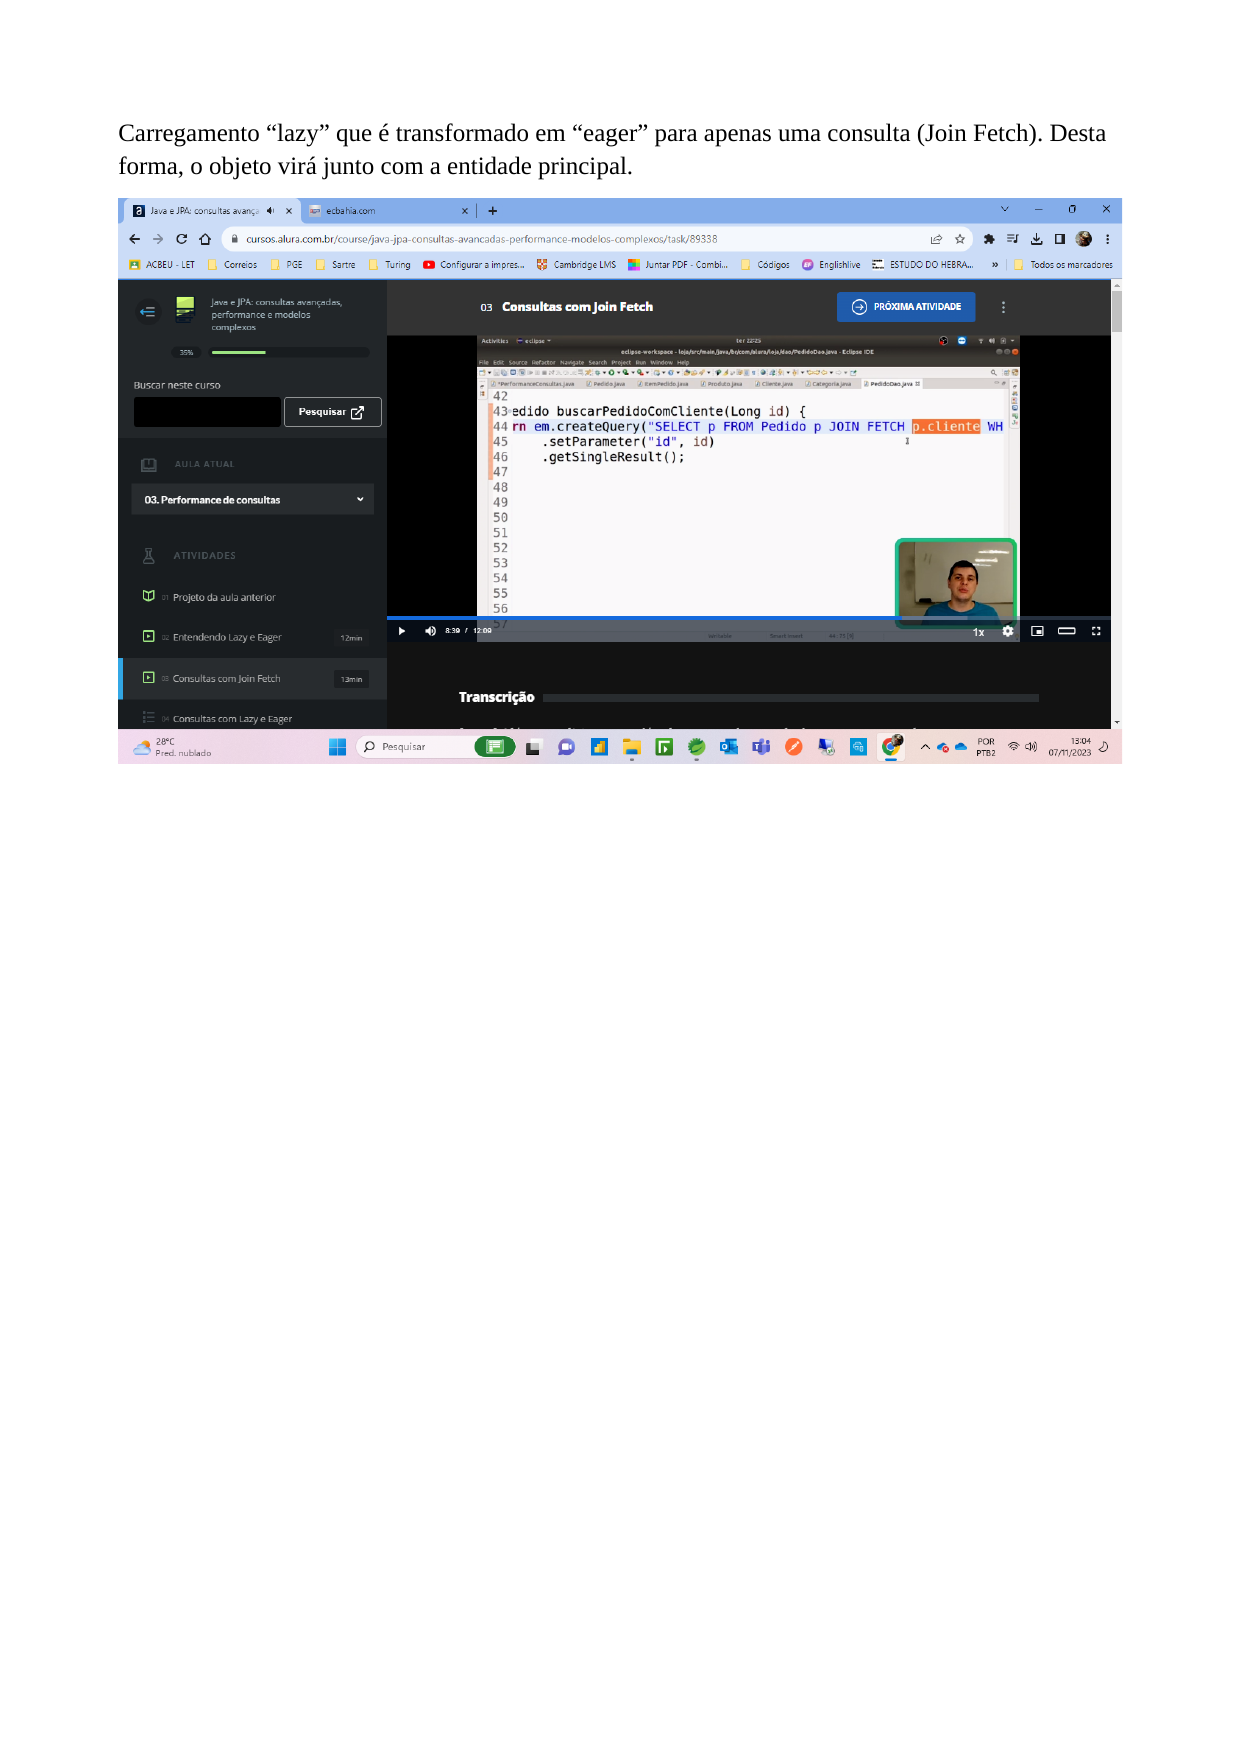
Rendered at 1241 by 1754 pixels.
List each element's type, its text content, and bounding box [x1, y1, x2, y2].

picture [118, 198, 1123, 764]
text Carregamento “lazy” que é transformado em “eager” para apenas uma consulta (Join Fetch). Desta forma, o objeto virá junto com a entidade principal. [118, 118, 1122, 180]
